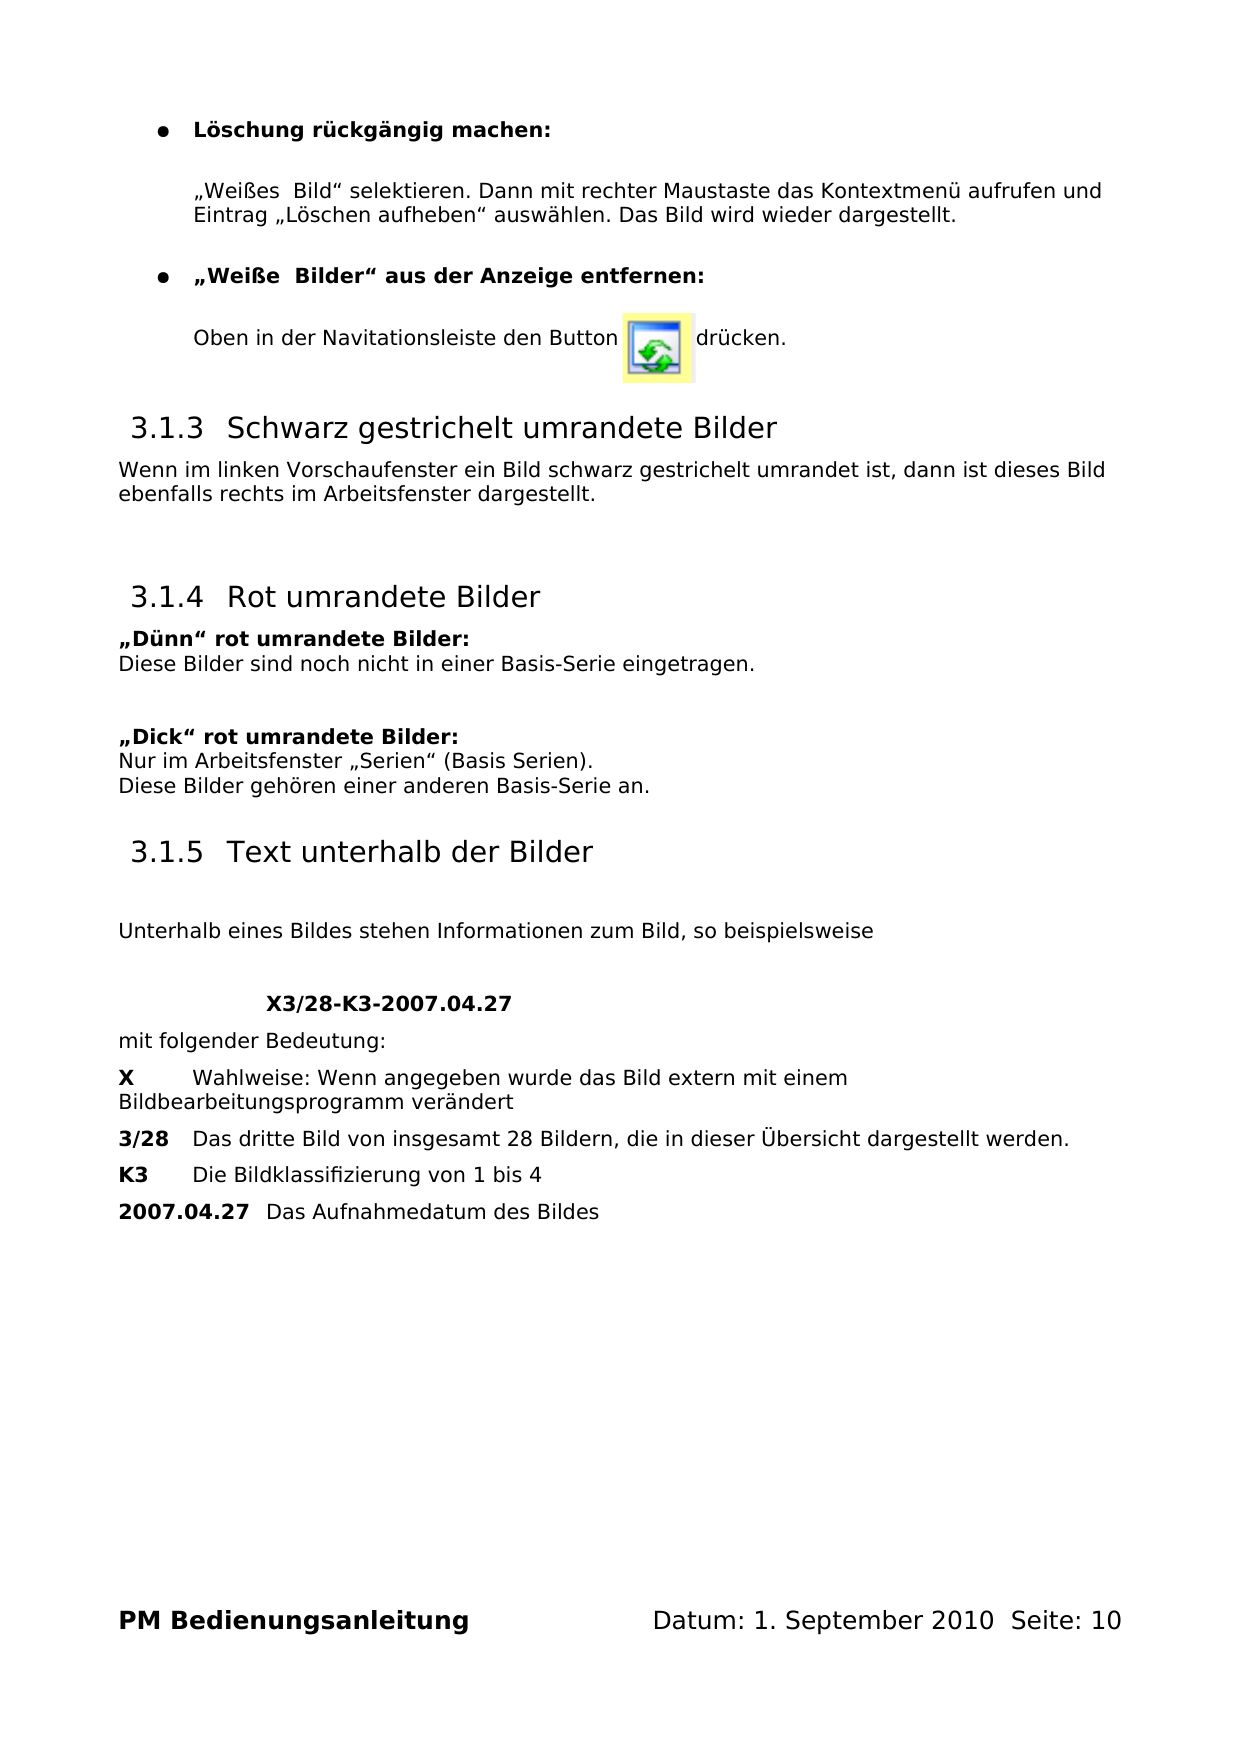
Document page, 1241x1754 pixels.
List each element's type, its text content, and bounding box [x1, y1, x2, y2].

text „Dick“ rot umrandete Bilder: Nur im Arbeitsfenster „Serien“ (Basis Serien). Diese Bilder gehören einer anderen Basis-Serie an. [118, 725, 1122, 798]
picture [622, 313, 696, 383]
text X Wahlweise: Wenn angegeben wurde das Bild extern mit einem Bildbearbeitungsprogramm verändert [118, 1066, 1122, 1114]
list drücken. [696, 326, 1122, 374]
subtitle Text unterhalb der Bilder [130, 835, 1122, 869]
text K3 Die Bildklassifizierung von 1 bis 4 [118, 1163, 1122, 1188]
list „Weißes Bild“ selektieren. Dann mit rechter Maustaste das Kontextmenü aufrufen und Eintrag „Löschen aufheben“ auswählen. Das Bild wird wieder dargestellt. [156, 179, 1122, 252]
text Unterhalb eines Bildes stehen Informationen zum Bild, so beispielsweise [118, 919, 1122, 943]
subtitle Rot umrandete Bilder [130, 581, 1122, 615]
text 3/28 Das dritte Bild von insgesamt 28 Bildern, die in dieser Übersicht dargestellt werden. [118, 1127, 1122, 1151]
text mit folgender Bedeutung: [118, 1029, 1122, 1053]
list „Weiße Bilder“ aus der Anzeige entfernen: [156, 264, 1122, 313]
text „Dünn“ rot umrandete Bilder: Diese Bilder sind noch nicht in einer Basis-Serie eingetragen. [118, 627, 1122, 676]
list Löschung rückgängig machen: [156, 118, 1122, 167]
text X3/28-K3-2007.04.27 [118, 992, 1122, 1016]
text Wenn im linken Vorschaufenster ein Bild schwarz gestrichelt umrandet ist, dann ist dieses Bild ebenfalls rechts im Arbeitsfenster dargestellt. [118, 458, 1122, 507]
text 2007.04.27 Das Aufnahmedatum des Bildes [118, 1200, 1122, 1224]
subtitle Schwarz gestrichelt umrandete Bilder [130, 412, 1122, 446]
list Oben in der Navitationsleiste den Button [156, 326, 622, 374]
